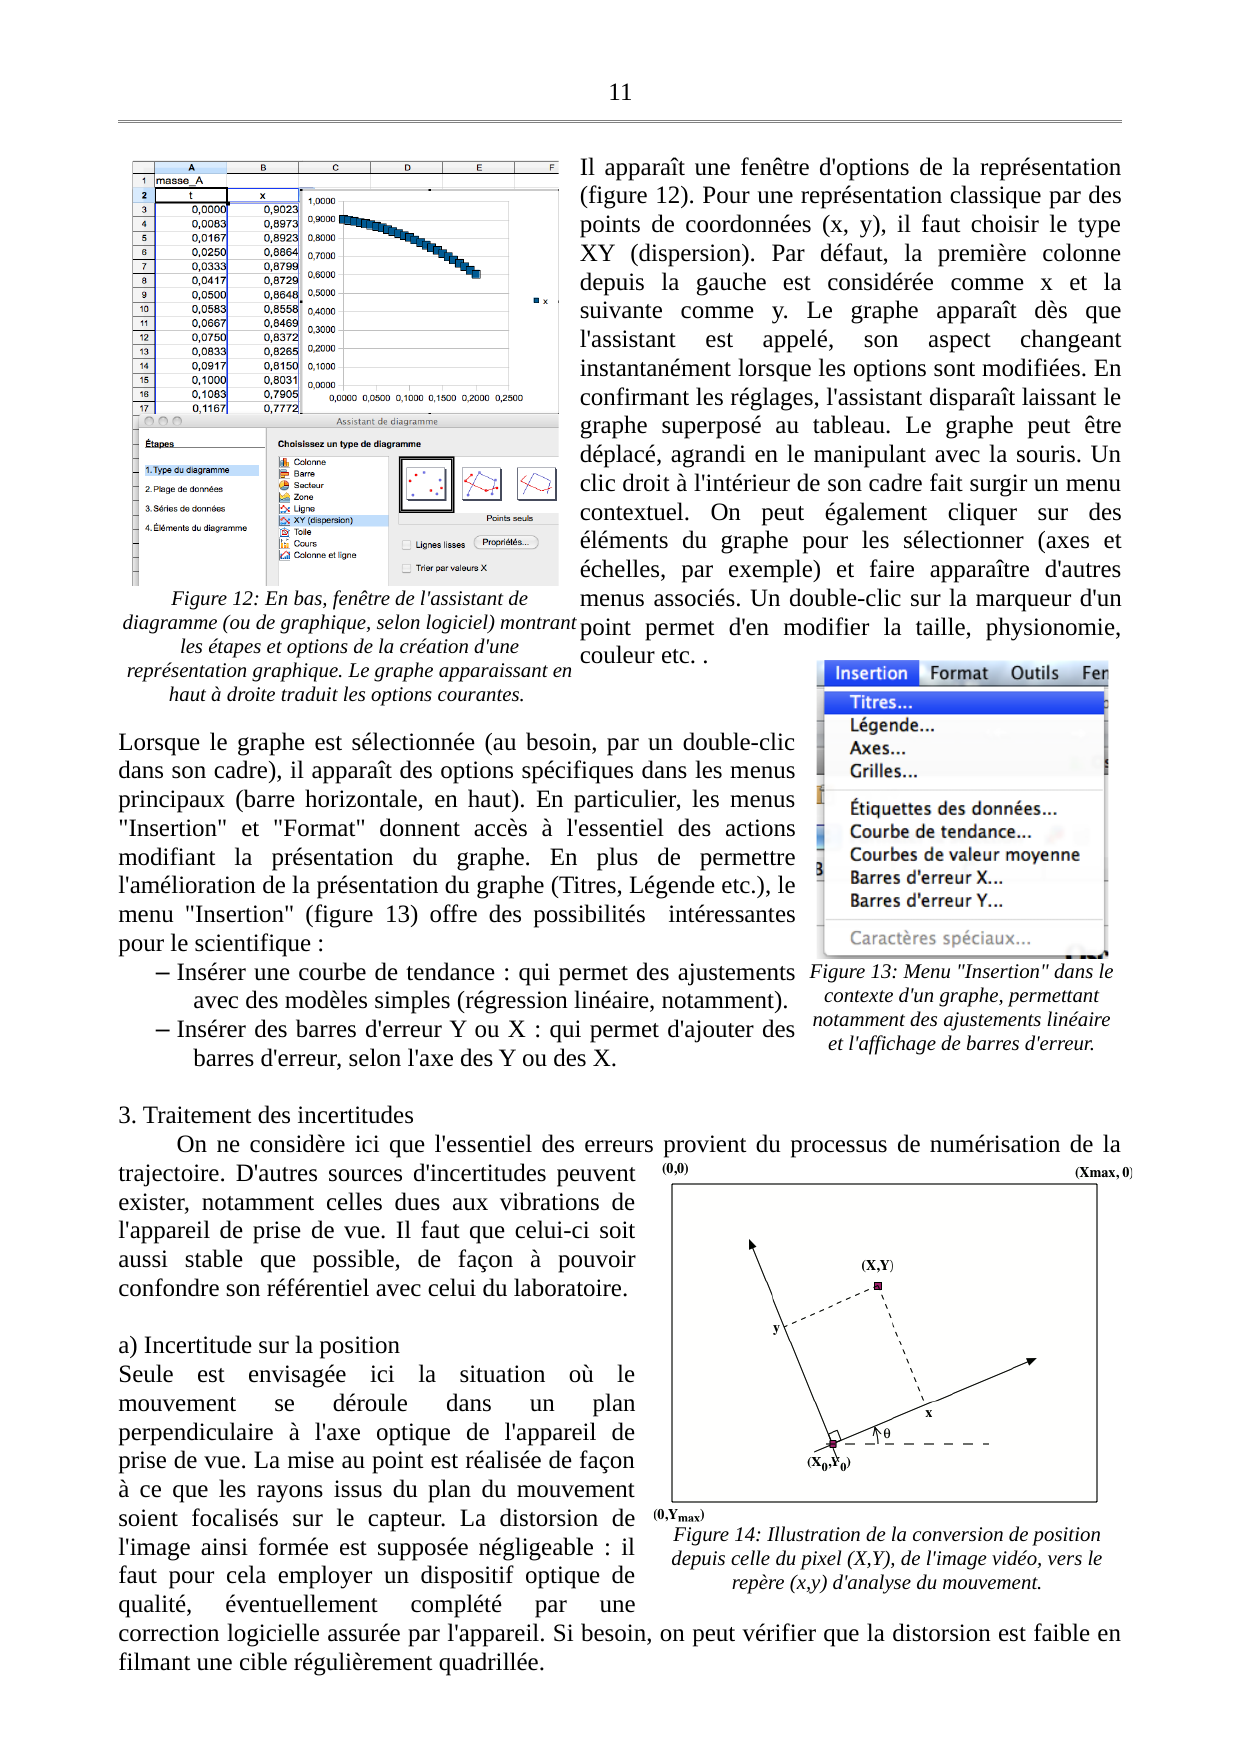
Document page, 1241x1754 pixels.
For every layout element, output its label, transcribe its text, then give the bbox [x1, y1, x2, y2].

text Figure 14: Illustration de la conversion de position depuis celle du pixel (X,Y), de l'image vidéo, vers le repère (x,y) d'analyse du mouvement. [654, 1522, 1122, 1594]
text a) Incertitude sur la position [118, 1330, 653, 1359]
text Il apparaît une fenêtre d'options de la représentation (figure 12). Pour une représentation classique par des points de coordonnées (x, y), il faut choisir le type XY (dispersion). Par défaut, la première colonne depuis la gauche est considérée comme x et la suivante comme y. Le graphe apparaît dès que l'assistant est appelé, son aspect changeant instantanément lorsque les options sont modifiées. En confirmant les réglages, l'assistant disparaît laissant le graphe superposé au tableau. Le graphe peut être déplacé, agrandi en le manipulant avec la souris. Un clic droit à l'intérieur de son cadre fait surgir un menu contextuel. On peut également cliquer sur des éléments du graphe pour les sélectionner (axes et échelles, par exemple) et faire apparaître d'autres menus associés. Un double-clic sur la marqueur d'un point permet d'en modifier la taille, physionomie, couleur etc. . [118, 152, 1122, 673]
text Figure 13: Menu "Insertion" dans le contexte d'un graphe, permettant notamment des ajustements linéaire et l'affichage de barres d'erreur. [808, 673, 1117, 1055]
picture [132, 160, 559, 586]
list Insérer une courbe de tendance : qui permet des ajustements avec des modèles simples (régression linéaire, notamment). [156, 957, 808, 1014]
text Lorsque le graphe est sélectionnée (au besoin, par un double-clic dans son cadre), il apparaît des options spécifiques dans les menus principaux (barre horizontale, en haut). En particulier, les menus "Insertion" et "Format" donnent accès à l'essentiel des actions modifiant la présentation du graphe. En plus de permettre l'amélioration de la présentation du graphe (Titres, Légende etc.), le menu "Insertion" (figure 13) offre des possibilités intéressantes pour le scientifique : [118, 727, 808, 957]
list Insérer des barres d'erreur Y ou X : qui permet d'ajouter des barres d'erreur, selon l'axe des Y ou des X. [156, 1014, 1122, 1072]
picture [653, 1162, 1133, 1522]
text Seule est envisagée ici la situation où le mouvement se déroule dans un plan perpendiculaire à l'axe optique de l'appareil de prise de vue. La mise au point est réalisée de façon à ce que les rayons issus du plan du mouvement soient focalisés sur le capteur. La distorsion de l'image ainsi formée est supposée négligeable : il faut pour cela employer un dispositif optique de qualité, éventuellement complété par une correction logicielle assurée par l'appareil. Si besoin, on peut vérifier que la distorsion est faible en filmant une cible régulièrement quadrillée. [118, 1359, 1122, 1675]
text On ne considère ici que l'essentiel des erreurs provient du processus de numérisation de la trajectoire. D'autres sources d'incertitudes peuvent exister, notamment celles dues aux vibrations de l'appareil de prise de vue. Il faut que celui-ci soit aussi stable que possible, de façon à pouvoir confondre son référentiel avec celui du laboratoire. [118, 1129, 1122, 1302]
text 3. Traitement des incertitudes [118, 1100, 1122, 1129]
text Figure 12: En bas, fenêtre de l'assistant de diagramme (ou de graphique, selon logiciel) montrant les étapes et options de la création d'une représentation graphique. Le graphe apparaissant en haut à droite traduit les options courantes. [121, 166, 579, 706]
picture [816, 660, 1109, 959]
